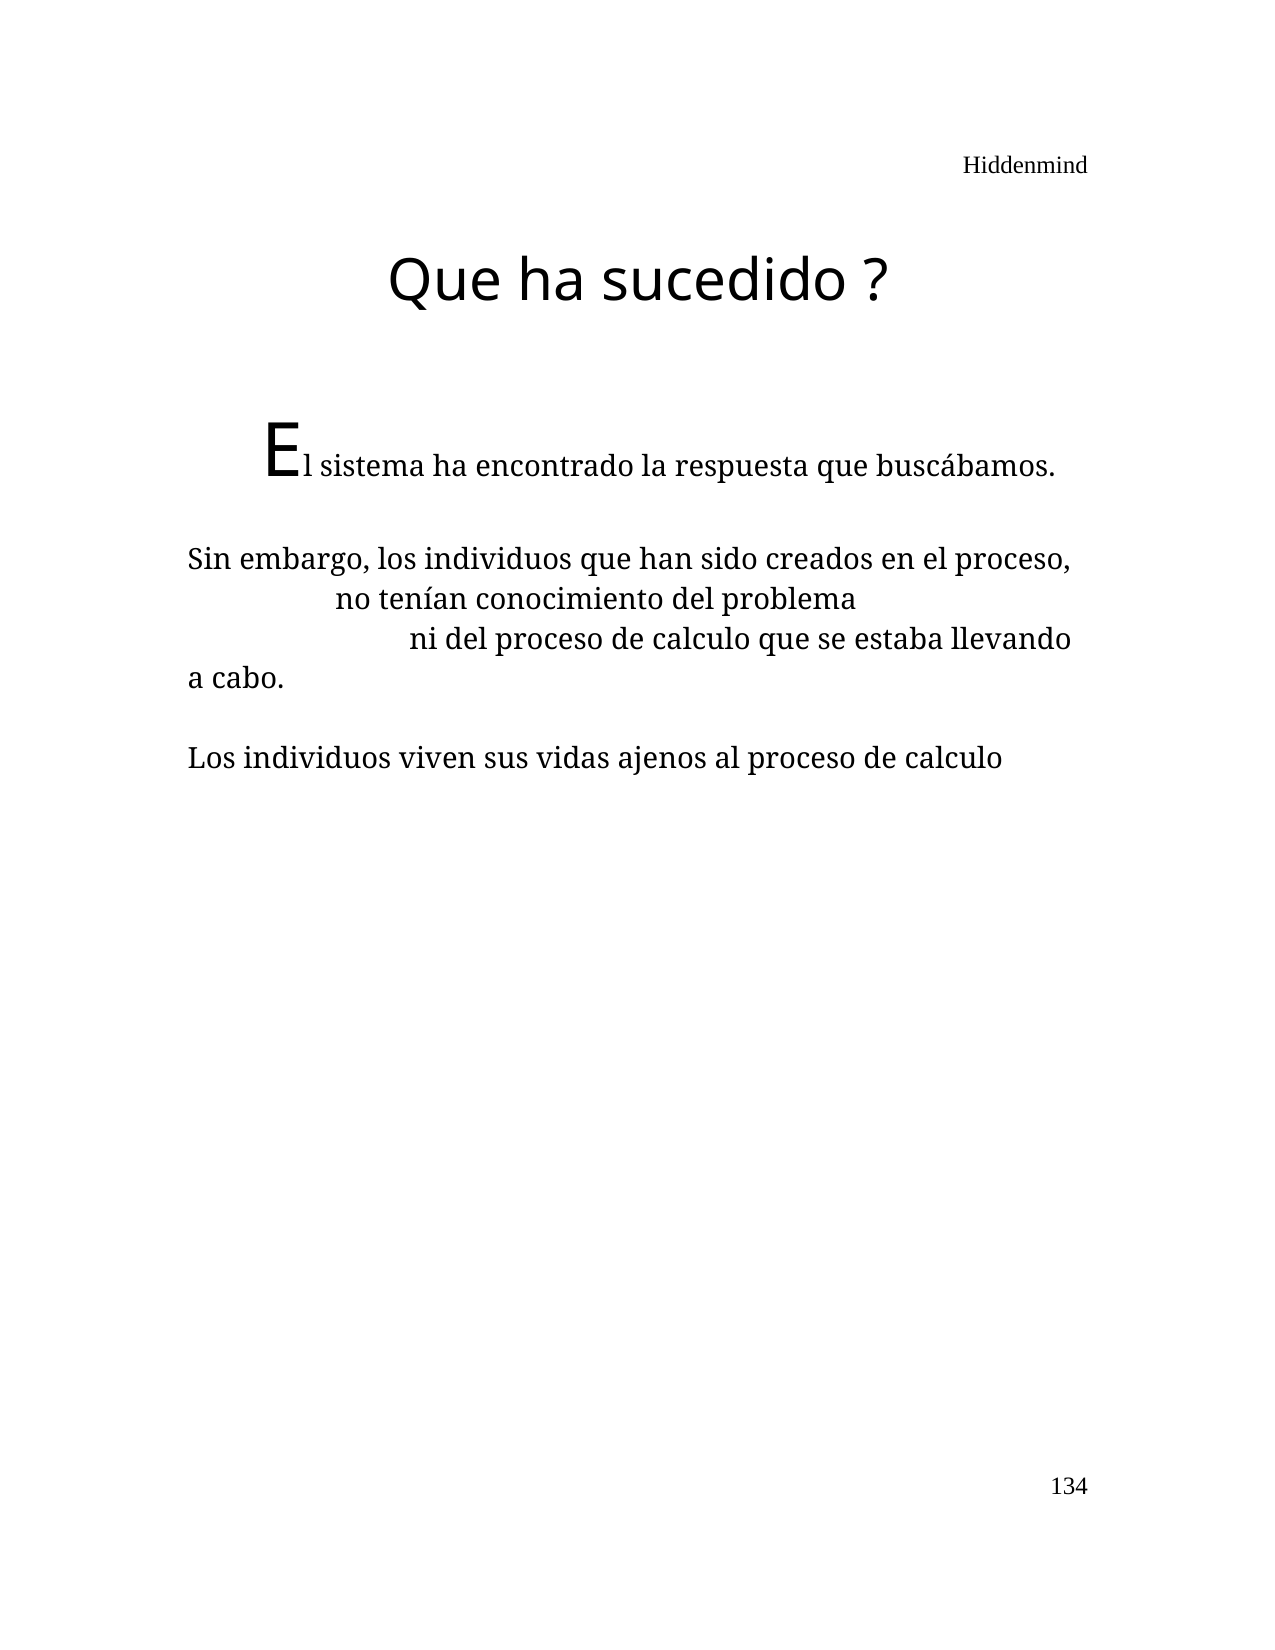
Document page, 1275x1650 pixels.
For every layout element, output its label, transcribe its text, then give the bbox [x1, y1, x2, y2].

text no tenían conocimiento del problema [187, 578, 1087, 618]
text Sin embargo, los individuos que han sido creados en el proceso, [187, 538, 1087, 578]
text ni del proceso de calculo que se estaba llevando a cabo. [187, 618, 1087, 697]
text Los individuos viven sus vidas ajenos al proceso de calculo [187, 737, 1087, 777]
text El sistema ha encontrado la respuesta que buscábamos. [187, 397, 1087, 499]
